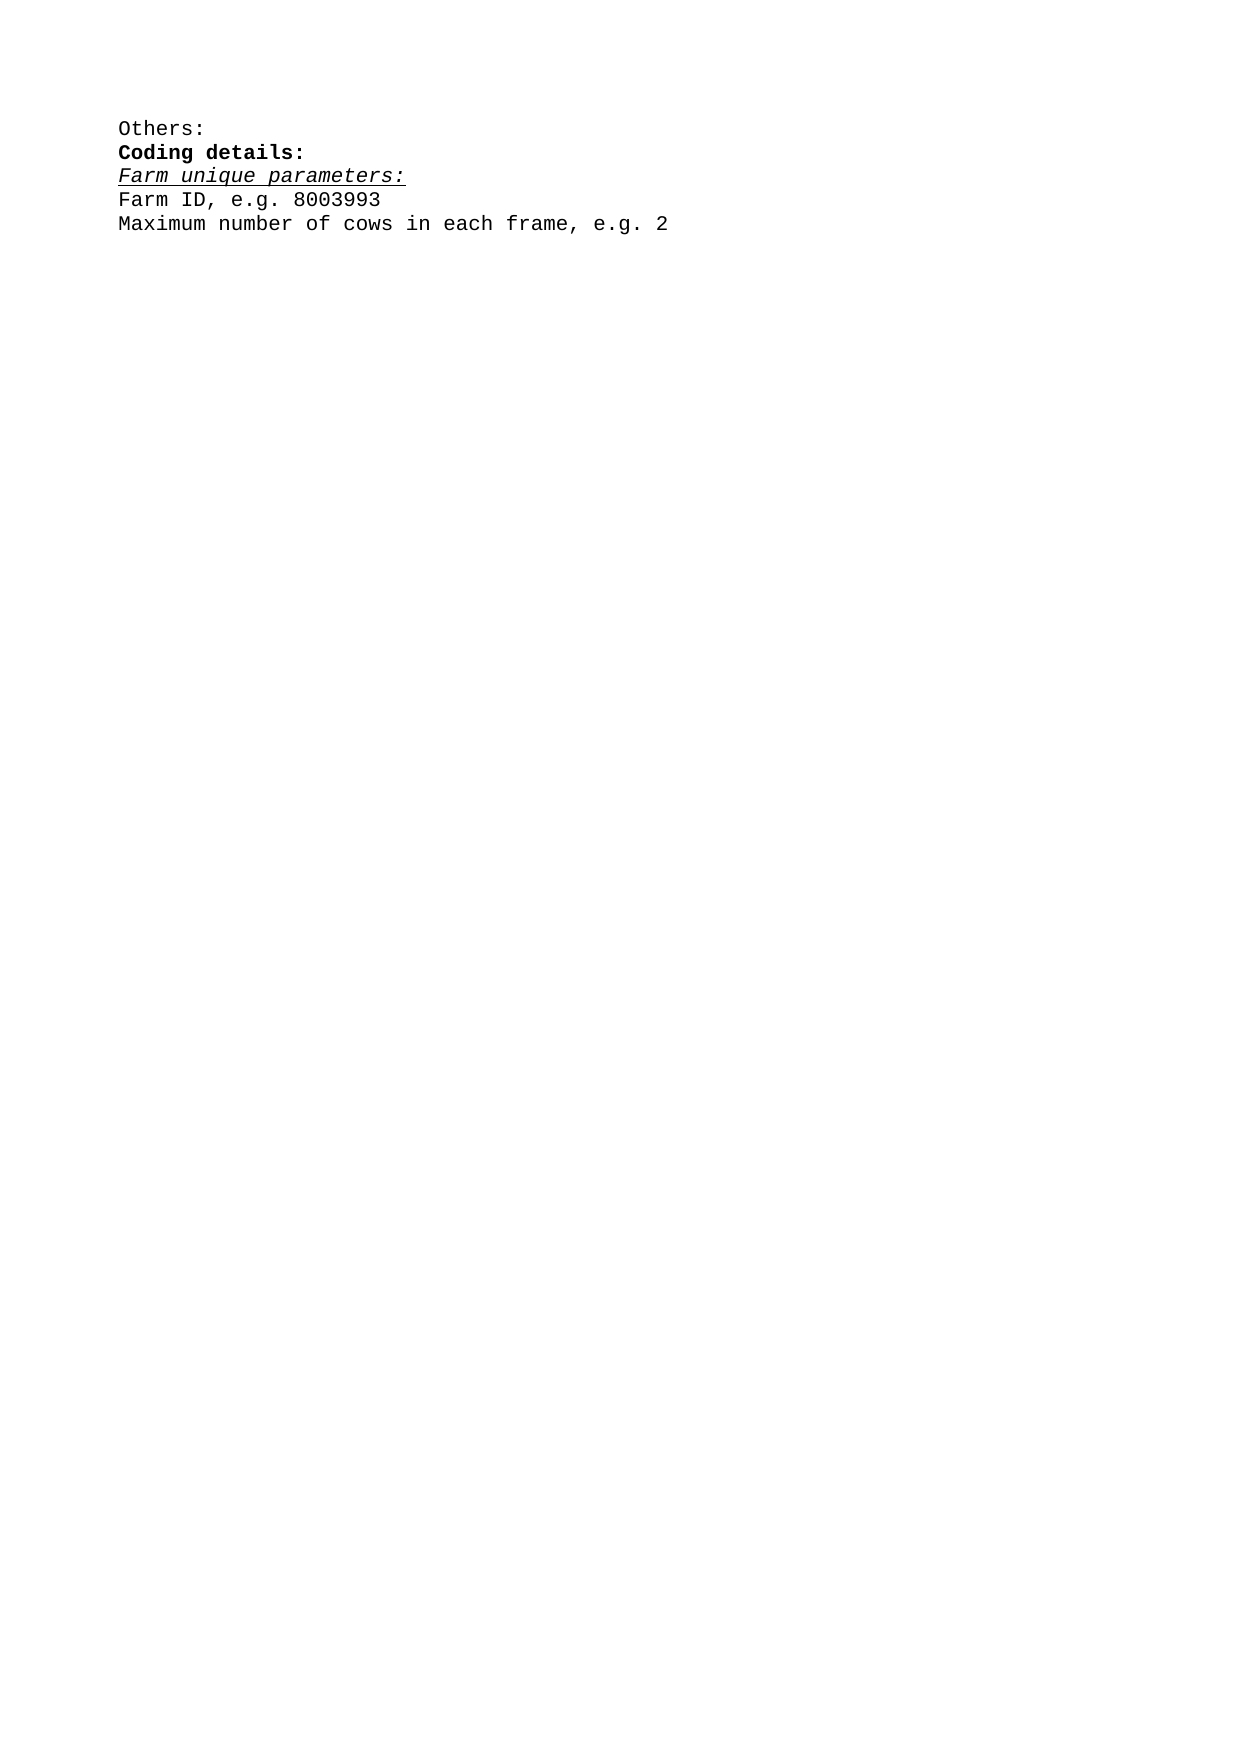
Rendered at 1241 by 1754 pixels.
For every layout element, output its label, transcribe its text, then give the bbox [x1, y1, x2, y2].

text Farm ID, e.g. 8003993 [118, 189, 1122, 213]
text Coding details: [118, 142, 1122, 165]
text Farm unique parameters: [118, 165, 1122, 189]
text Others: [118, 118, 1122, 142]
text Maximum number of cows in each frame, e.g. 2 [118, 213, 1122, 236]
